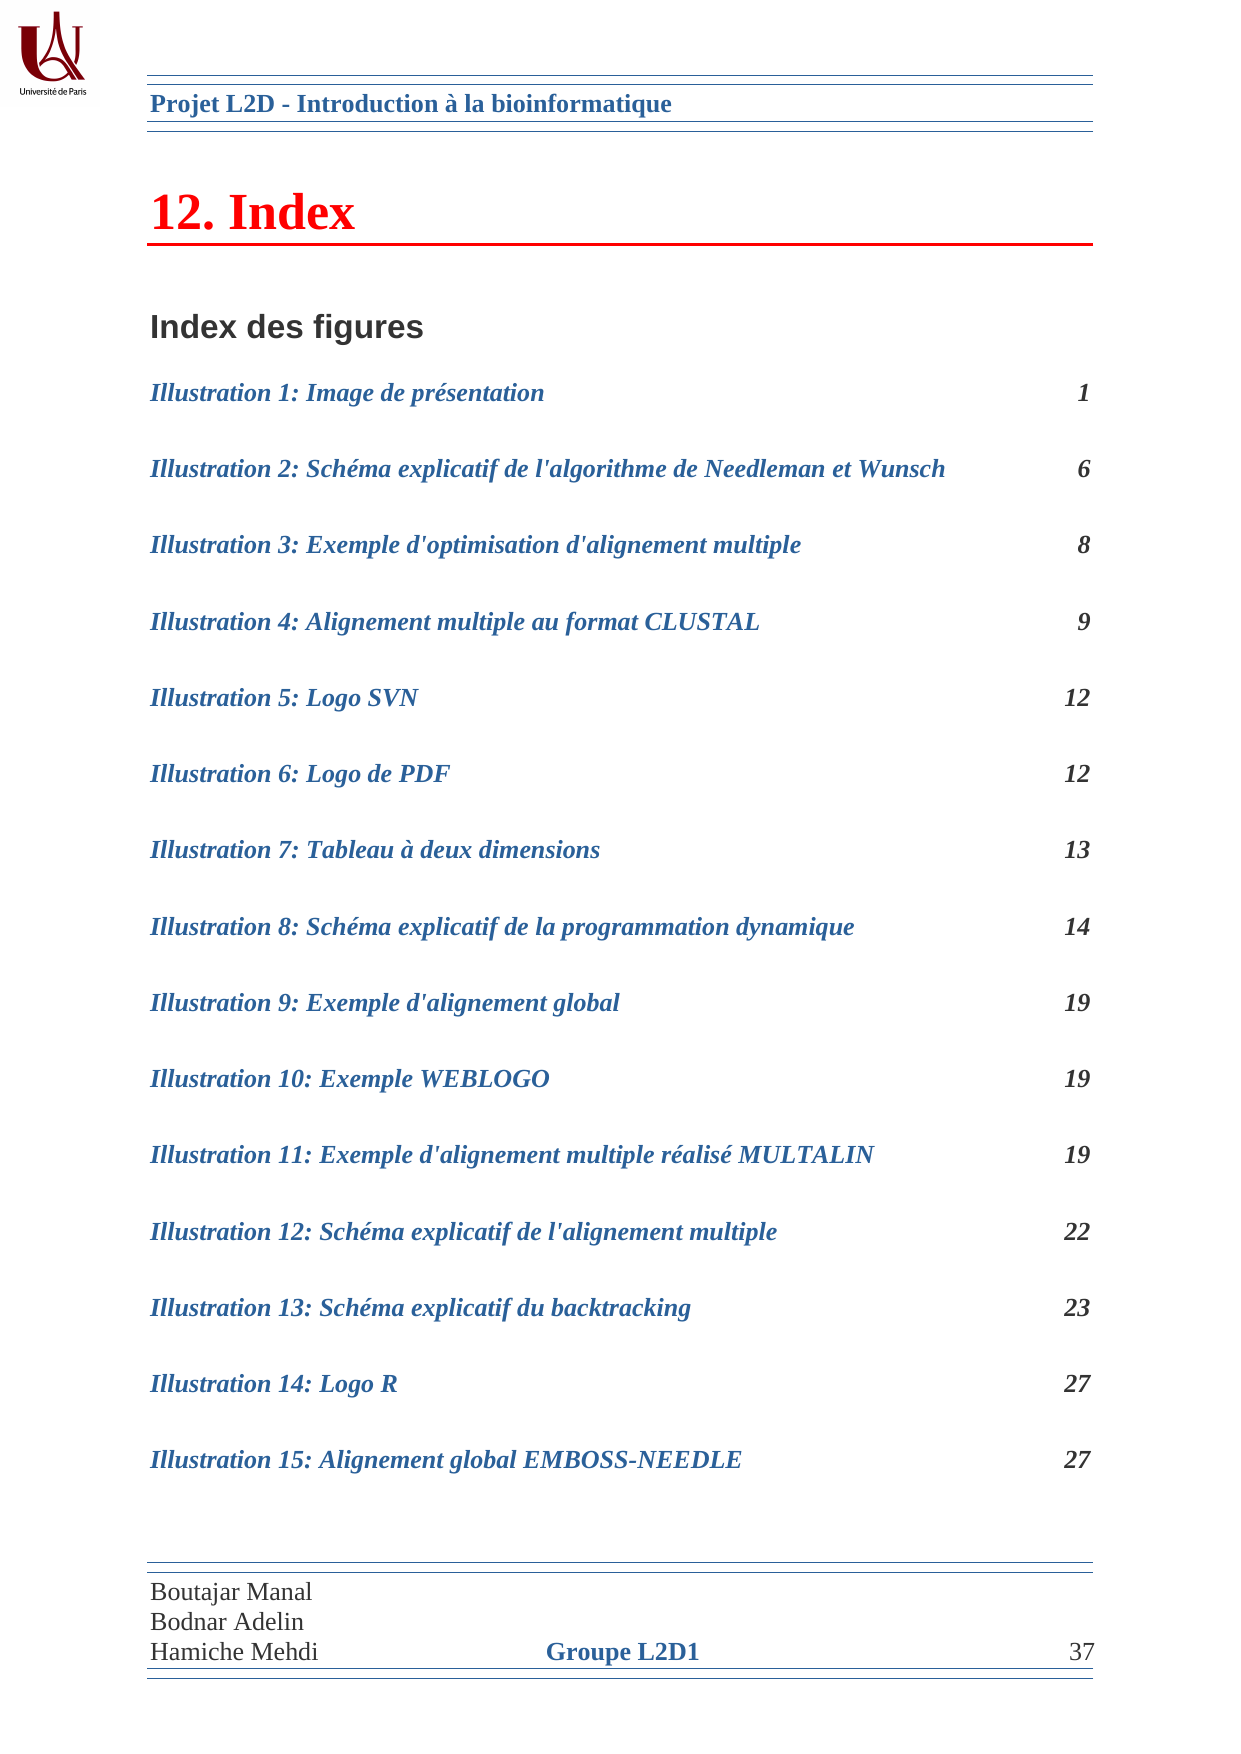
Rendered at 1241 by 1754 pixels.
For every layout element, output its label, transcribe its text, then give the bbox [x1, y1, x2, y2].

text Illustration 6: Logo de PDF 12 [150, 758, 1090, 788]
text Illustration 15: Alignement global EMBOSS-NEEDLE 27 [150, 1444, 1090, 1474]
text Illustration 9: Exemple d'alignement global 19 [150, 987, 1090, 1017]
text Illustration 14: Logo R 27 [150, 1368, 1090, 1398]
subtitle Index des figures [150, 307, 1090, 345]
text Illustration 3: Exemple d'optimisation d'alignement multiple 8 [150, 529, 1090, 559]
text Illustration 12: Schéma explicatif de l'alignement multiple 22 [150, 1216, 1090, 1246]
text Illustration 4: Alignement multiple au format CLUSTAL 9 [150, 606, 1090, 636]
text Illustration 2: Schéma explicatif de l'algorithme de Needleman et Wunsch 6 [150, 453, 1090, 483]
text Illustration 1: Image de présentation 1 [150, 377, 1090, 407]
text Illustration 10: Exemple WEBLOGO 19 [150, 1063, 1090, 1093]
picture [0, 0, 101, 107]
subtitle 12. Index [147, 178, 1093, 243]
text Illustration 13: Schéma explicatif du backtracking 23 [150, 1292, 1090, 1322]
text Illustration 8: Schéma explicatif de la programmation dynamique 14 [150, 911, 1090, 941]
text Illustration 11: Exemple d'alignement multiple réalisé MULTALIN 19 [150, 1139, 1090, 1169]
text Illustration 5: Logo SVN 12 [150, 682, 1090, 712]
text Illustration 7: Tableau à deux dimensions 13 [150, 834, 1090, 864]
